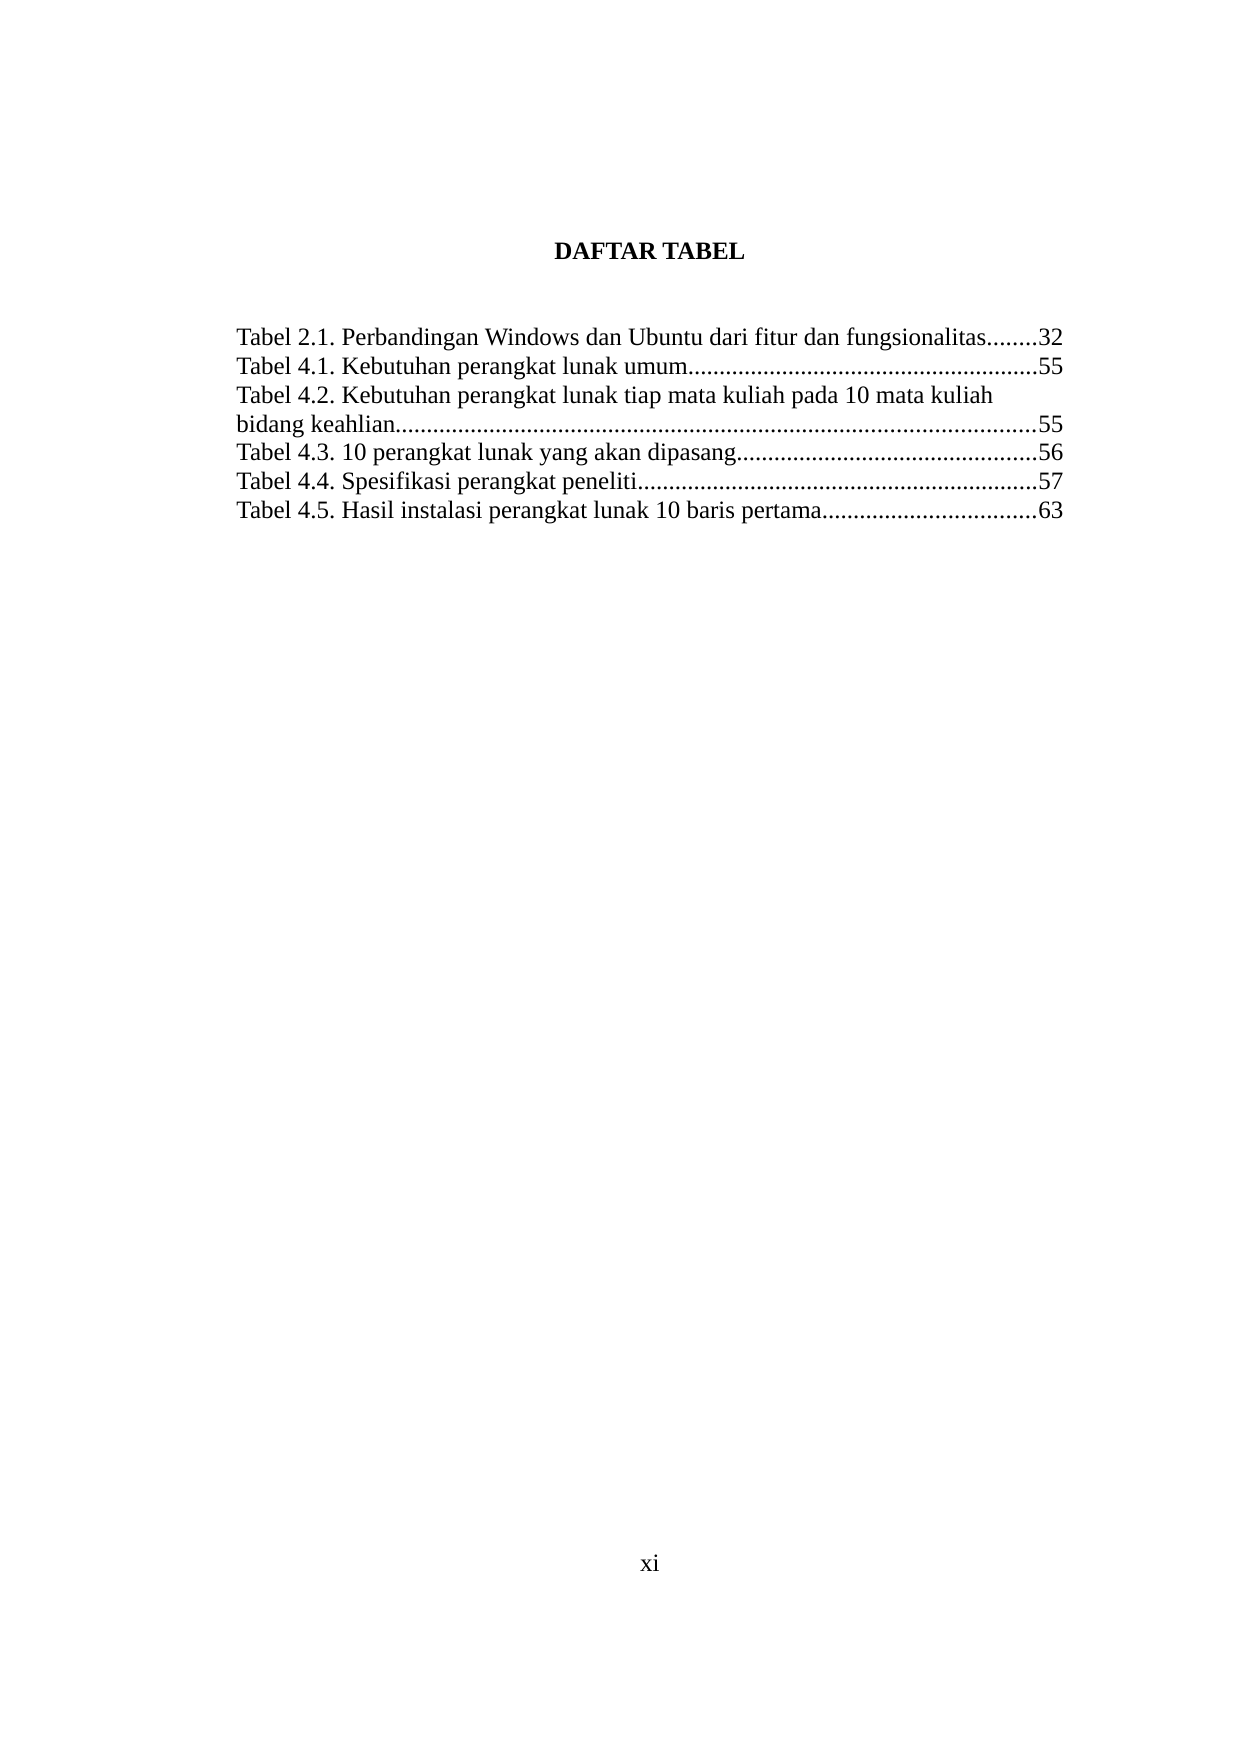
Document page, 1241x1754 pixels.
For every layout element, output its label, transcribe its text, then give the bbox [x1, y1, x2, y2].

text Tabel 4.1. Kebutuhan perangkat lunak umum 55 [236, 351, 1063, 380]
subtitle DAFTAR TABEL [236, 236, 1063, 265]
text Tabel 4.2. Kebutuhan perangkat lunak tiap mata kuliah pada 10 mata kuliah bidang keahlian 55 [236, 380, 1063, 437]
text Tabel 4.3. 10 perangkat lunak yang akan dipasang 56 [236, 437, 1063, 466]
text Tabel 2.1. Perbandingan Windows dan Ubuntu dari fitur dan fungsionalitas 32 [236, 322, 1063, 351]
text Tabel 4.4. Spesifikasi perangkat peneliti 57 [236, 466, 1063, 495]
text Tabel 4.5. Hasil instalasi perangkat lunak 10 baris pertama 63 [236, 495, 1063, 524]
